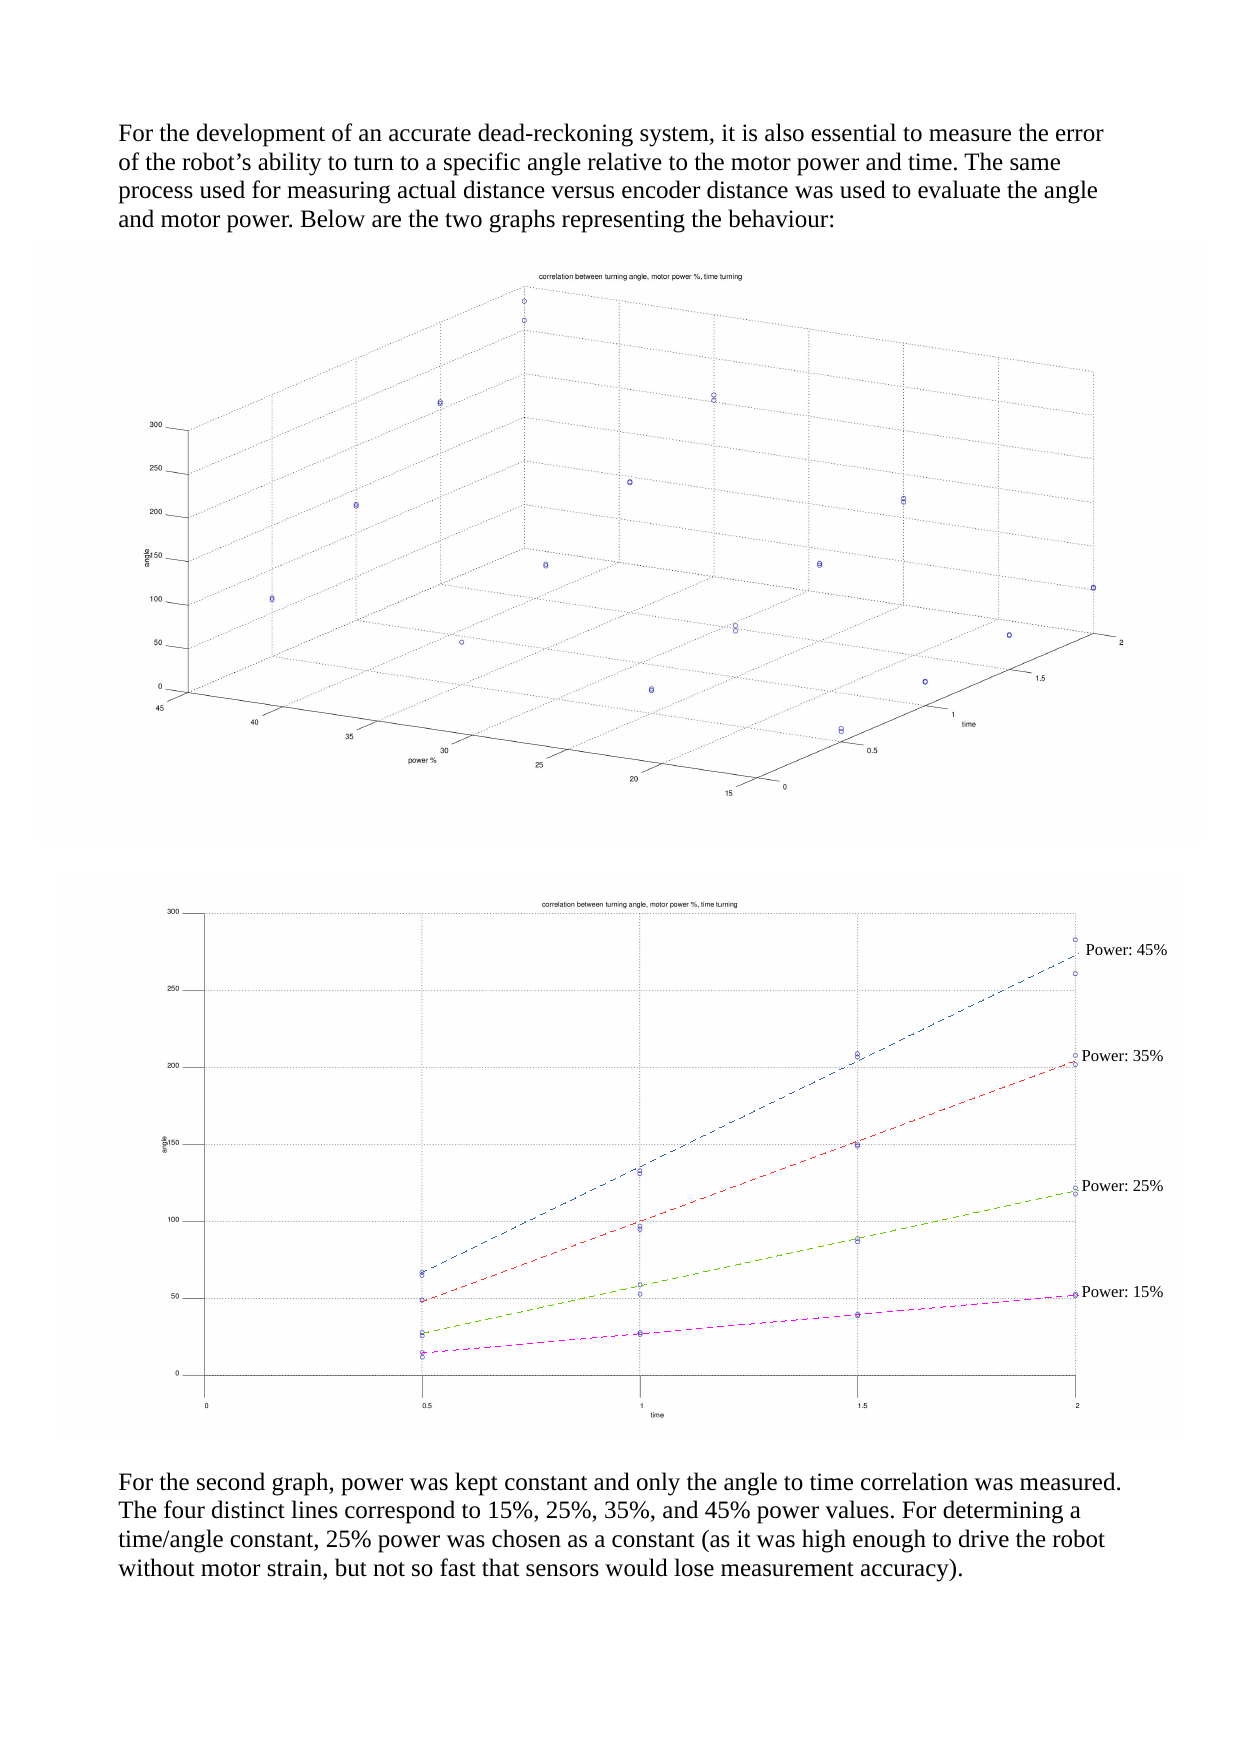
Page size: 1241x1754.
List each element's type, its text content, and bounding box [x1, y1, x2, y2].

picture [58, 872, 1182, 1438]
text For the second graph, power was kept constant and only the angle to time correlation was measured. The four distinct lines correspond to 15%, 25%, 35%, and 45% power values. For determining a time/angle constant, 25% power was chosen as a constant (as it was high enough to drive the robot without motor strain, but not so fast that sensors would lose measurement accuracy). [118, 1467, 1122, 1582]
picture [36, 241, 1204, 844]
text For the development of an accurate dead-reckoning system, it is also essential to measure the error of the robot’s ability to turn to a specific angle relative to the motor power and time. The same process used for measuring actual distance versus encoder distance was used to evaluate the angle and motor power. Below are the two graphs representing the behaviour: [118, 118, 1122, 233]
